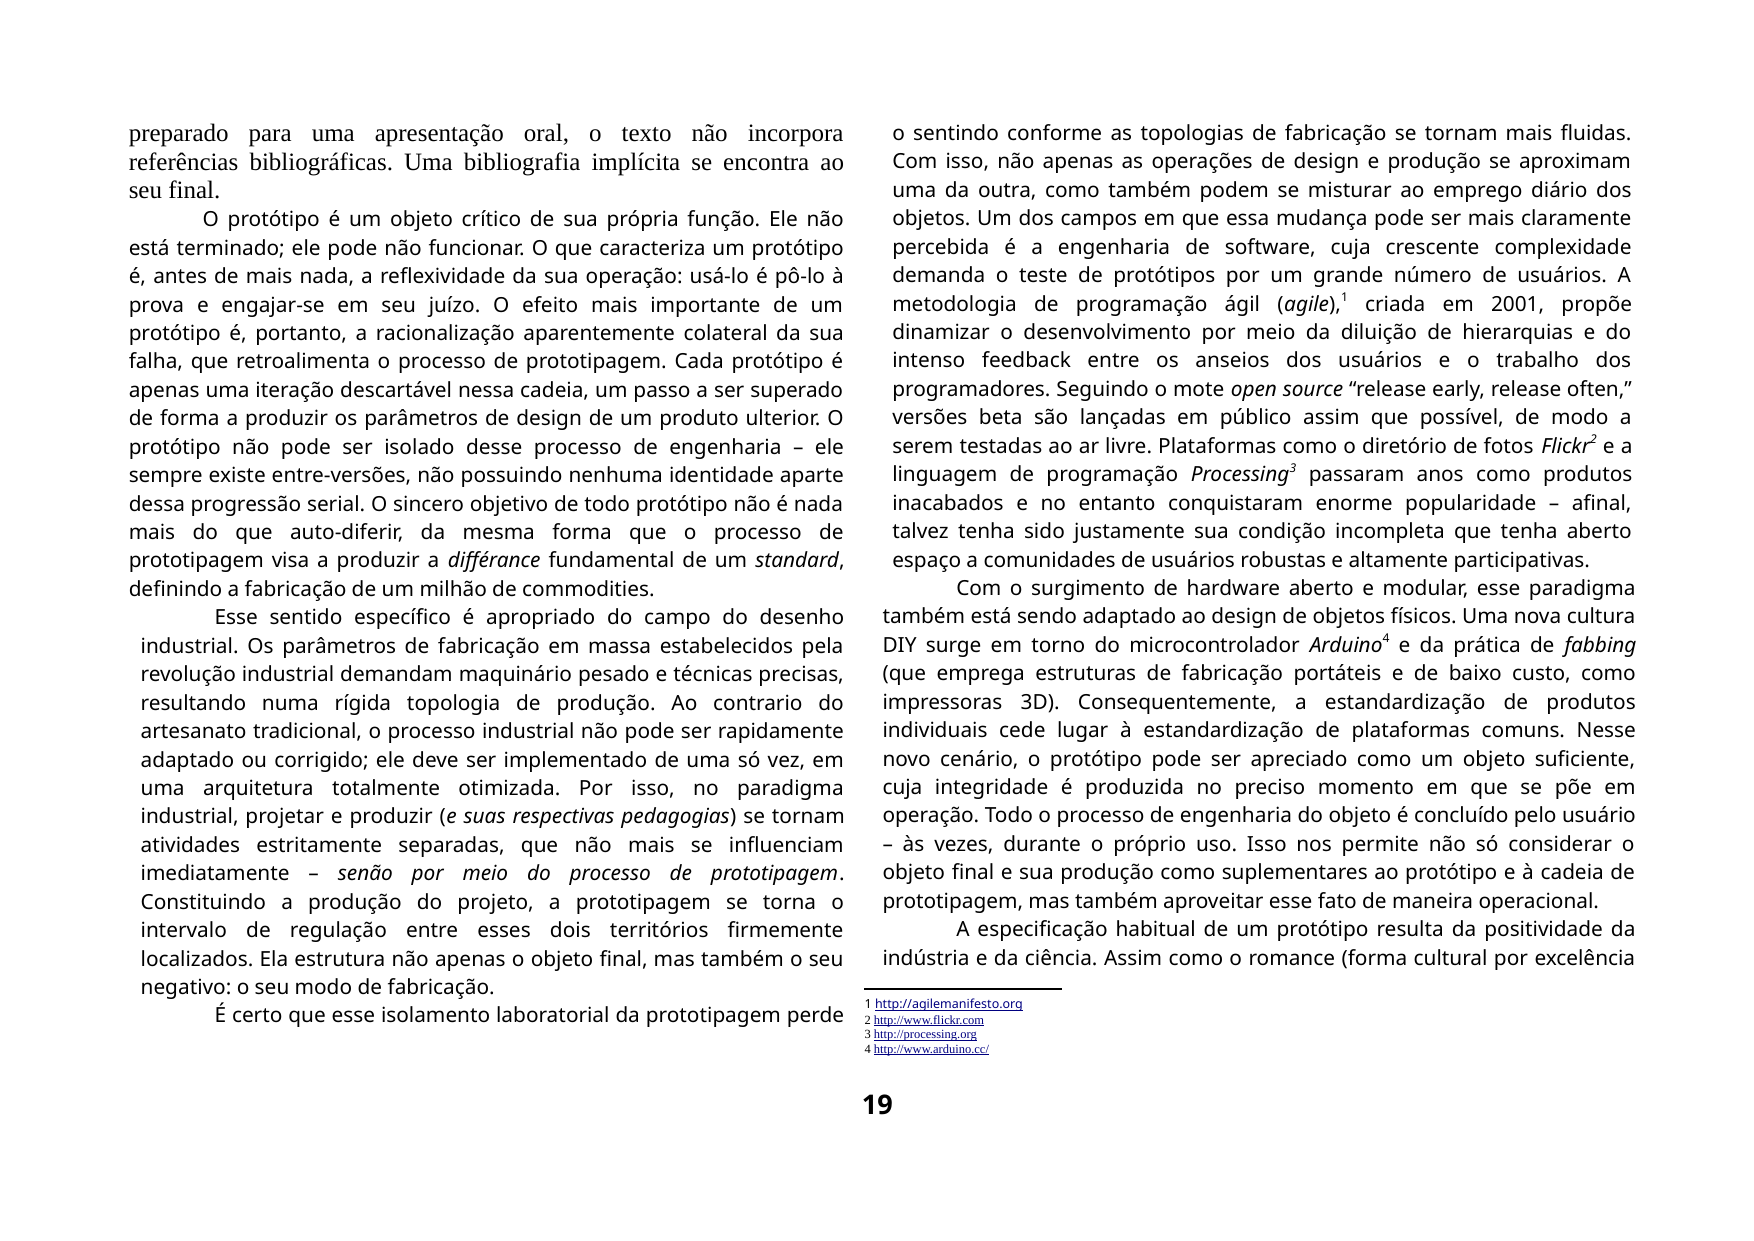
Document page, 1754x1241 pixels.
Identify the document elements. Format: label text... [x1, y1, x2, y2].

text O protótipo é um objeto crítico de sua própria função. Ele não está terminado; ele pode não funcionar. O que caracteriza um protótipo é, antes de mais nada, a reflexividade da sua operação: usá-lo é pô-lo à prova e engajar-se em seu juízo. O efeito mais importante de um protótipo é, portanto, a racionalização aparentemente colateral da sua falha, que retroalimenta o processo de prototipagem. Cada protótipo é apenas uma iteração descartável nessa cadeia, um passo a ser superado de forma a produzir os parâmetros de design de um produto ulterior. O protótipo não pode ser isolado desse processo de engenharia – ele sempre existe entre-versões, não possuindo nenhuma identidade aparte dessa progressão serial. O sincero objetivo de todo protótipo não é nada mais do que auto-diferir, da mesma forma que o processo de prototipagem visa a produzir a différance fundamental de um standard, definindo a fabricação de um milhão de commodities. [128, 204, 844, 602]
text A especificação habitual de um protótipo resulta da positividade da indústria e da ciência. Assim como o romance (forma cultural por excelência [882, 914, 1636, 971]
text http://www.arduino.cc/ [864, 1041, 1650, 1056]
text preparado para uma apresentação oral, o texto não incorpora referências bibliográficas. Uma bibliografia implícita se encontra ao seu final. [128, 118, 844, 204]
text http://processing.org [864, 1027, 1650, 1041]
text o sentindo conforme as topologias de fabricação se tornam mais fluidas. Com isso, não apenas as operações de design e produção se aproximam uma da outra, como também podem se misturar ao emprego diário dos objetos. Um dos campos em que essa mudança pode ser mais claramente percebida é a engenharia de software, cuja crescente complexidade demanda o teste de protótipos por um grande número de usuários. A metodologia de programação ágil (agile), criada em 2001, propõe dinamizar o desenvolvimento por meio da diluição de hierarquias e do intenso feedback entre os anseios dos usuários e o trabalho dos programadores. Seguindo o mote open source “release early, release often,” versões beta são lançadas em público assim que possível, de modo a serem testadas ao ar livre. Plataformas como o diretório de fotos Flickr e a linguagem de programação Processing passaram anos como produtos inacabados e no entanto conquistaram enorme popularidade – afinal, talvez tenha sido justamente sua condição incompleta que tenha aberto espaço a comunidades de usuários robustas e altamente participativas. [892, 118, 1632, 573]
text Com o surgimento de hardware aberto e modular, esse paradigma também está sendo adaptado ao design de objetos físicos. Uma nova cultura DIY surge em torno do microcontrolador Arduino e da prática de fabbing (que emprega estruturas de fabricação portáteis e de baixo custo, como impressoras 3D). Consequentemente, a estandardização de produtos individuais cede lugar à estandardização de plataformas comuns. Nesse novo cenário, o protótipo pode ser apreciado como um objeto suficiente, cuja integridade é produzida no preciso momento em que se põe em operação. Todo o processo de engenharia do objeto é concluído pelo usuário – às vezes, durante o próprio uso. Isso nos permite não só considerar o objeto final e sua produção como suplementares ao protótipo e à cadeia de prototipagem, mas também aproveitar esse fato de maneira operacional. [882, 573, 1636, 914]
text http://www.flickr.com [864, 1013, 1650, 1027]
text É certo que esse isolamento laboratorial da prototipagem perde [140, 1001, 844, 1029]
text Esse sentido específico é apropriado do campo do desenho industrial. Os parâmetros de fabricação em massa estabelecidos pela revolução industrial demandam maquinário pesado e técnicas precisas, resultando numa rígida topologia de produção. Ao contrario do artesanato tradicional, o processo industrial não pode ser rapidamente adaptado ou corrigido; ele deve ser implementado de uma só vez, em uma arquitetura totalmente otimizada. Por isso, no paradigma industrial, projetar e produzir (e suas respectivas pedagogias) se tornam atividades estritamente separadas, que não mais se influenciam imediatamente – senão por meio do processo de prototipagem. Constituindo a produção do projeto, a prototipagem se torna o intervalo de regulação entre esses dois territórios firmemente localizados. Ela estrutura não apenas o objeto final, mas também o seu negativo: o seu modo de fabricação. [140, 602, 844, 1001]
text http://agilemanifesto.org [864, 996, 1650, 1013]
